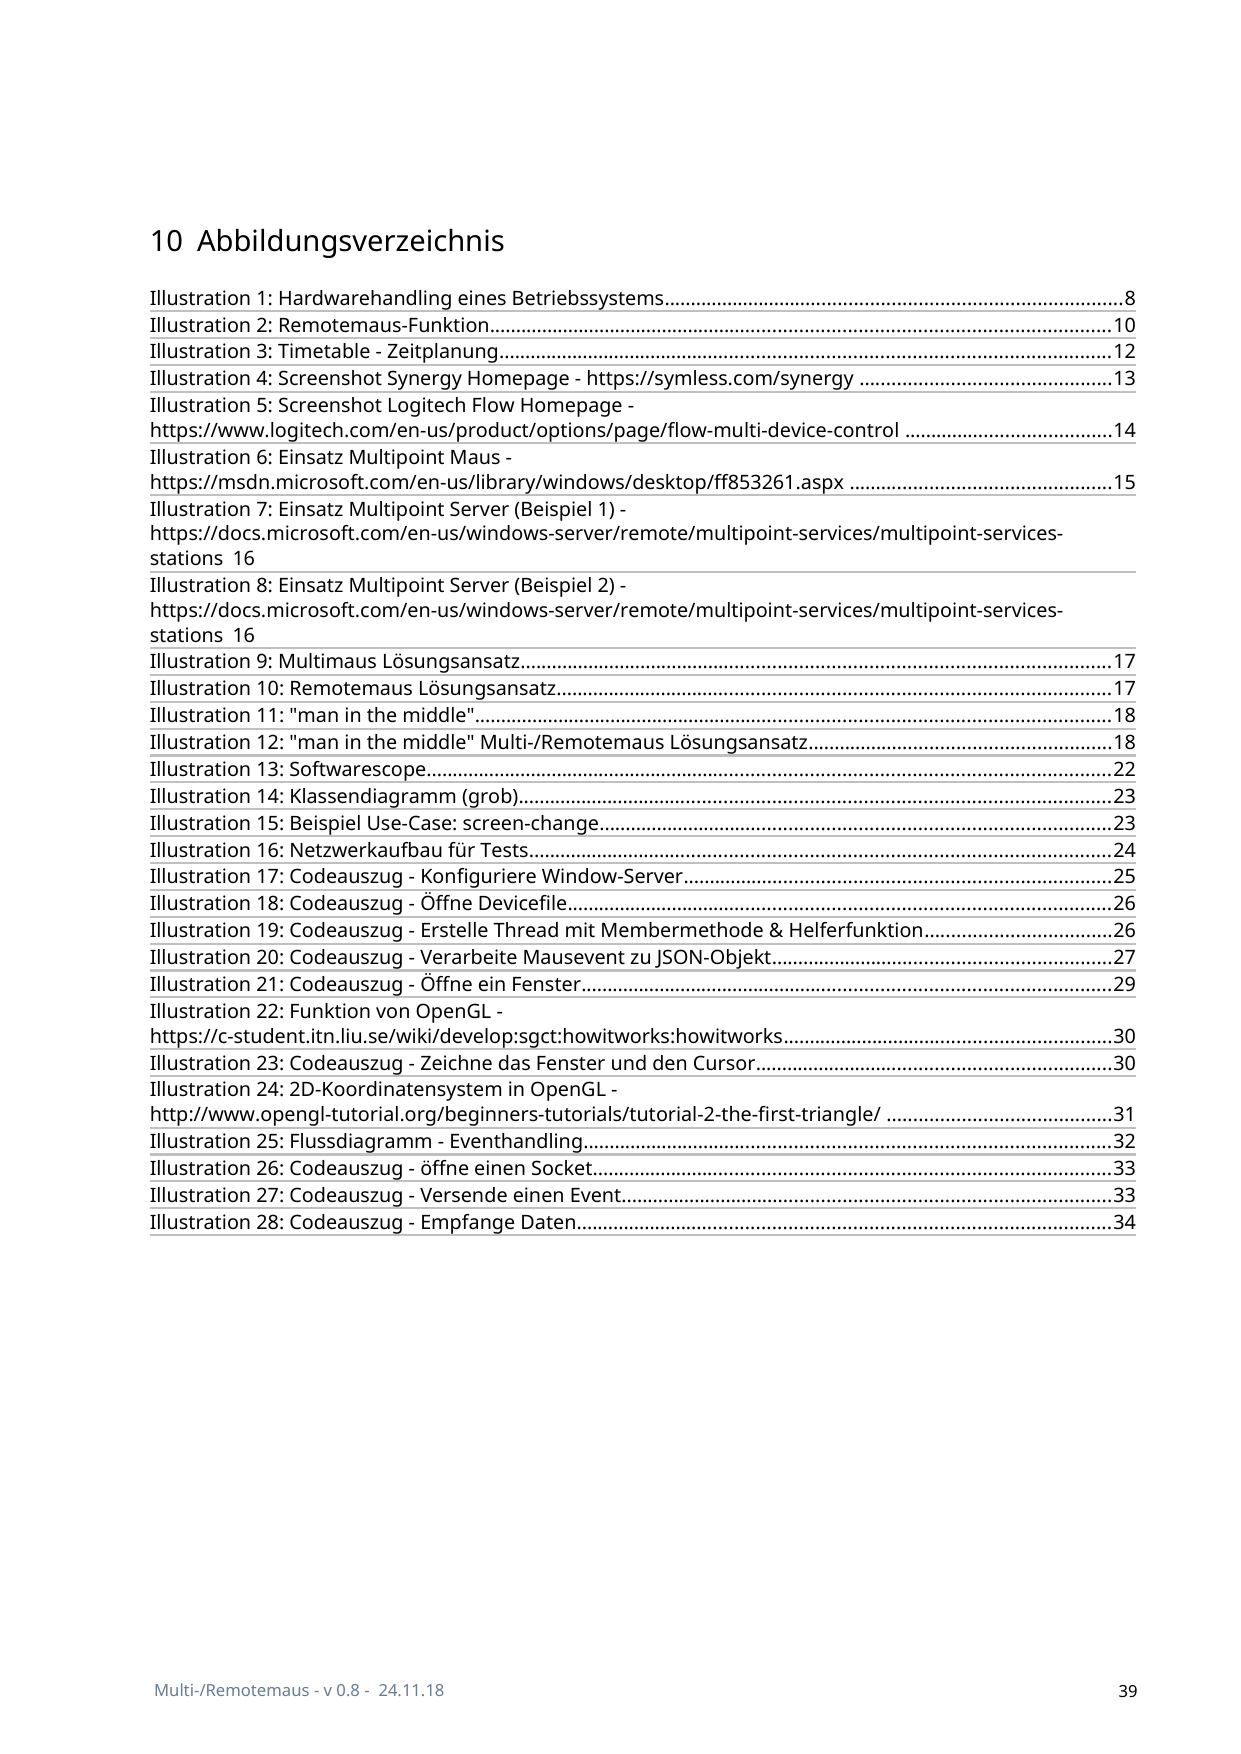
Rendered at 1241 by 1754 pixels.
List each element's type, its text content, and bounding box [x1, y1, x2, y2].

text Illustration 15: Beispiel Use-Case: screen-change 23 [149, 810, 1136, 837]
text Illustration 20: Codeauszug - Verarbeite Mausevent zu JSON-Objekt 27 [149, 945, 1136, 972]
text Illustration 12: "man in the middle" Multi-/Remotemaus Lösungsansatz 18 [149, 730, 1136, 757]
text Illustration 4: Screenshot Synergy Homepage - https://symless.com/synergy 13 [149, 366, 1136, 393]
text Illustration 13: Softwarescope 22 [149, 757, 1136, 783]
text Illustration 21: Codeauszug - Öffne ein Fenster 29 [149, 972, 1136, 998]
text Illustration 11: "man in the middle" 18 [149, 703, 1136, 730]
text Illustration 3: Timetable - Zeitplanung 12 [149, 339, 1136, 366]
text Illustration 27: Codeauszug - Versende einen Event 33 [149, 1182, 1136, 1209]
text Illustration 6: Einsatz Multipoint Maus - https://msdn.microsoft.com/en-us/library/windows/desktop/ff853261.aspx 15 [149, 444, 1136, 496]
text Illustration 28: Codeauszug - Empfange Daten 34 [149, 1209, 1136, 1236]
text Illustration 24: 2D-Koordinatensystem in OpenGL - http://www.opengl-tutorial.org/beginners-tutorials/tutorial-2-the-first-triangle/ 31 [149, 1077, 1136, 1129]
text Illustration 25: Flussdiagramm - Eventhandling 32 [149, 1129, 1136, 1156]
text Illustration 22: Funktion von OpenGL - https://c-student.itn.liu.se/wiki/develop:sgct:howitworks:howitworks 30 [149, 998, 1136, 1050]
text Illustration 14: Klassendiagramm (grob) 23 [149, 783, 1136, 810]
text Illustration 17: Codeauszug - Konfiguriere Window-Server 25 [149, 864, 1136, 891]
text Illustration 7: Einsatz Multipoint Server (Beispiel 1) - https://docs.microsoft.com/en-us/windows-server/remote/multipoint-services/multipoint-services-stations 16 [149, 496, 1136, 573]
subtitle Abbildungsverzeichnis [149, 221, 1136, 260]
text Illustration 2: Remotemaus-Funktion 10 [149, 312, 1136, 339]
text Illustration 5: Screenshot Logitech Flow Homepage - https://www.logitech.com/en-us/product/options/page/flow-multi-device-control 14 [149, 393, 1136, 444]
text Illustration 1: Hardwarehandling eines Betriebssystems 8 [149, 285, 1136, 312]
text Illustration 10: Remotemaus Lösungsansatz 17 [149, 676, 1136, 703]
text Illustration 8: Einsatz Multipoint Server (Beispiel 2) - https://docs.microsoft.com/en-us/windows-server/remote/multipoint-services/multipoint-services-stations 16 [149, 573, 1136, 649]
text Illustration 26: Codeauszug - öffne einen Socket 33 [149, 1156, 1136, 1182]
text Illustration 18: Codeauszug - Öffne Devicefile 26 [149, 891, 1136, 918]
text Illustration 23: Codeauszug - Zeichne das Fenster und den Cursor 30 [149, 1050, 1136, 1077]
text Illustration 9: Multimaus Lösungsansatz 17 [149, 649, 1136, 676]
text Illustration 19: Codeauszug - Erstelle Thread mit Membermethode & Helferfunktion 26 [149, 918, 1136, 945]
text Illustration 16: Netzwerkaufbau für Tests 24 [149, 837, 1136, 864]
